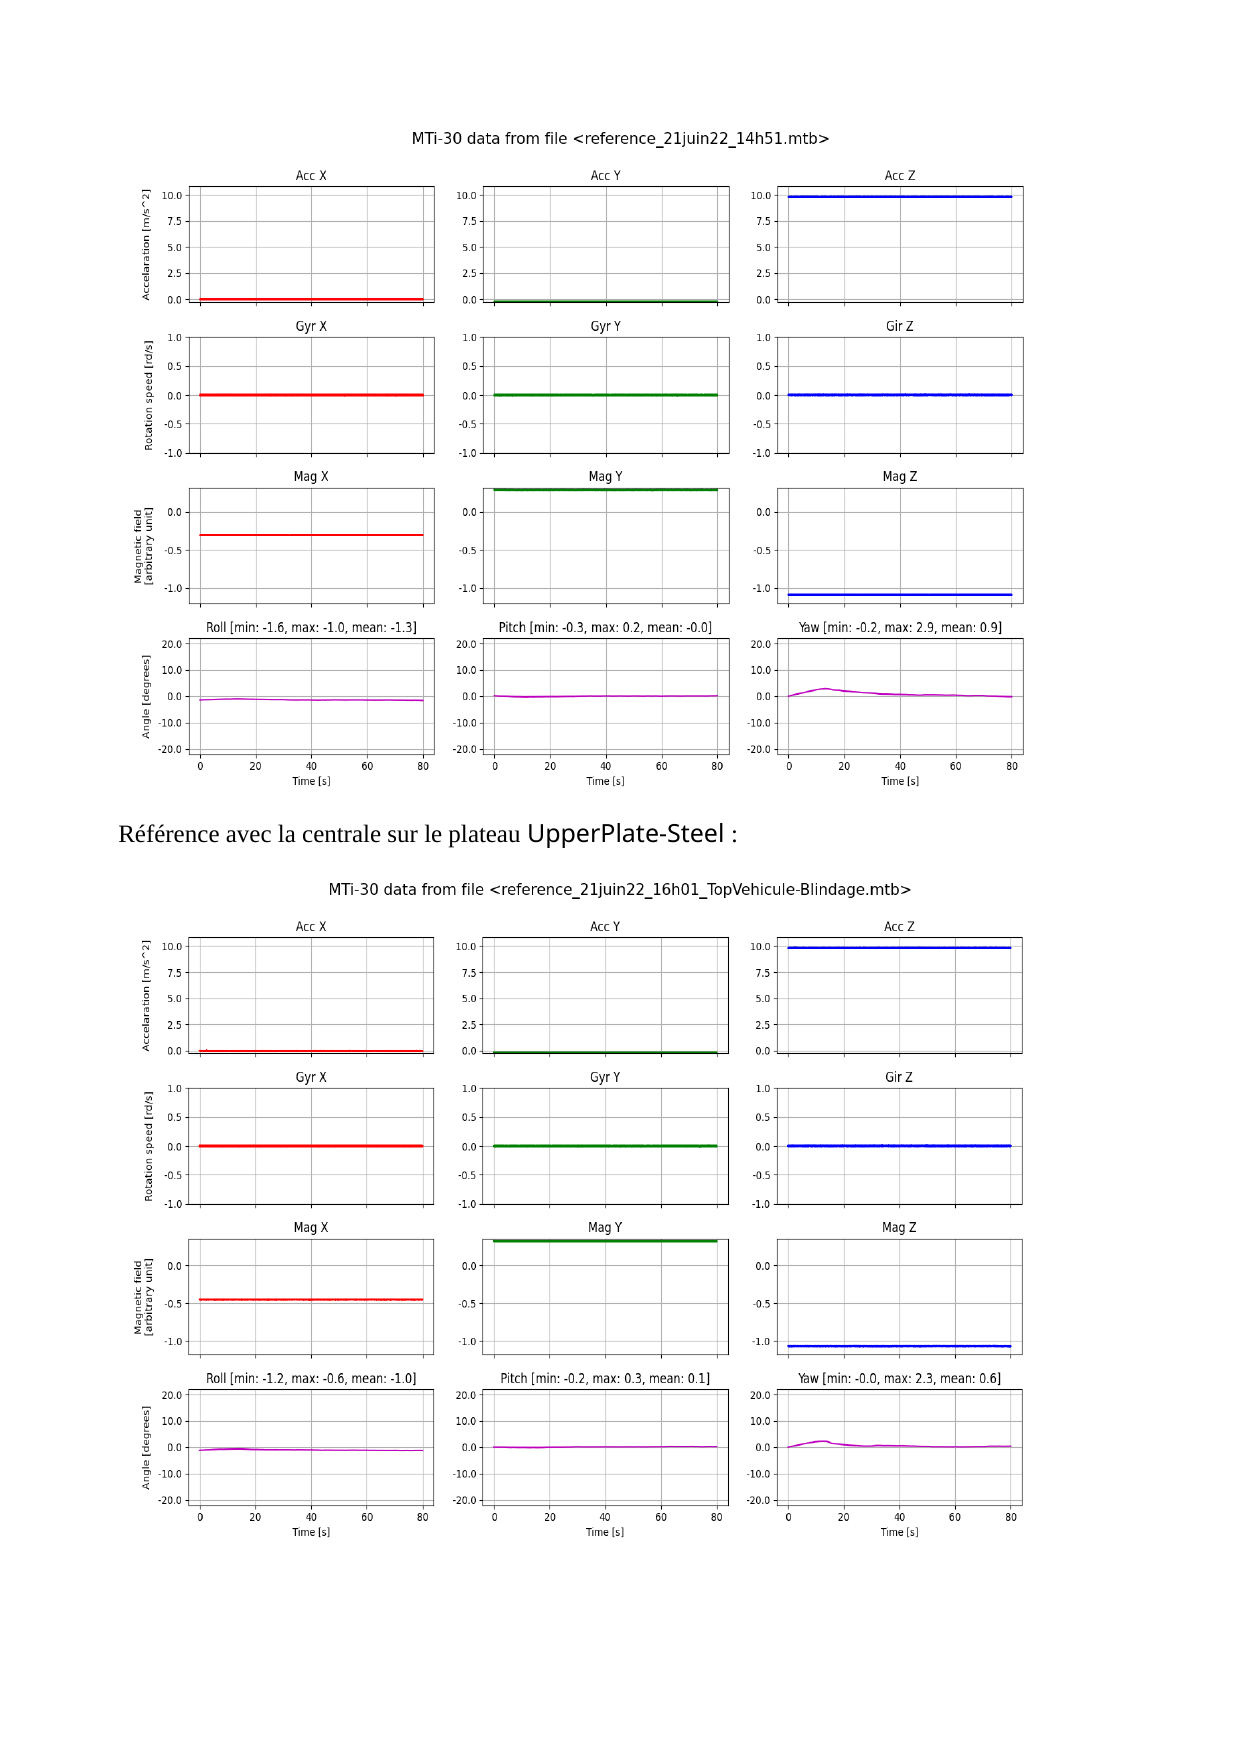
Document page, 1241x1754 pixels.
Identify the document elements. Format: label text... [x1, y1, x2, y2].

text Référence avec la centrale sur le plateau UpperPlate-Steel : [118, 816, 1122, 850]
picture [118, 870, 1122, 1549]
picture [118, 118, 1123, 798]
